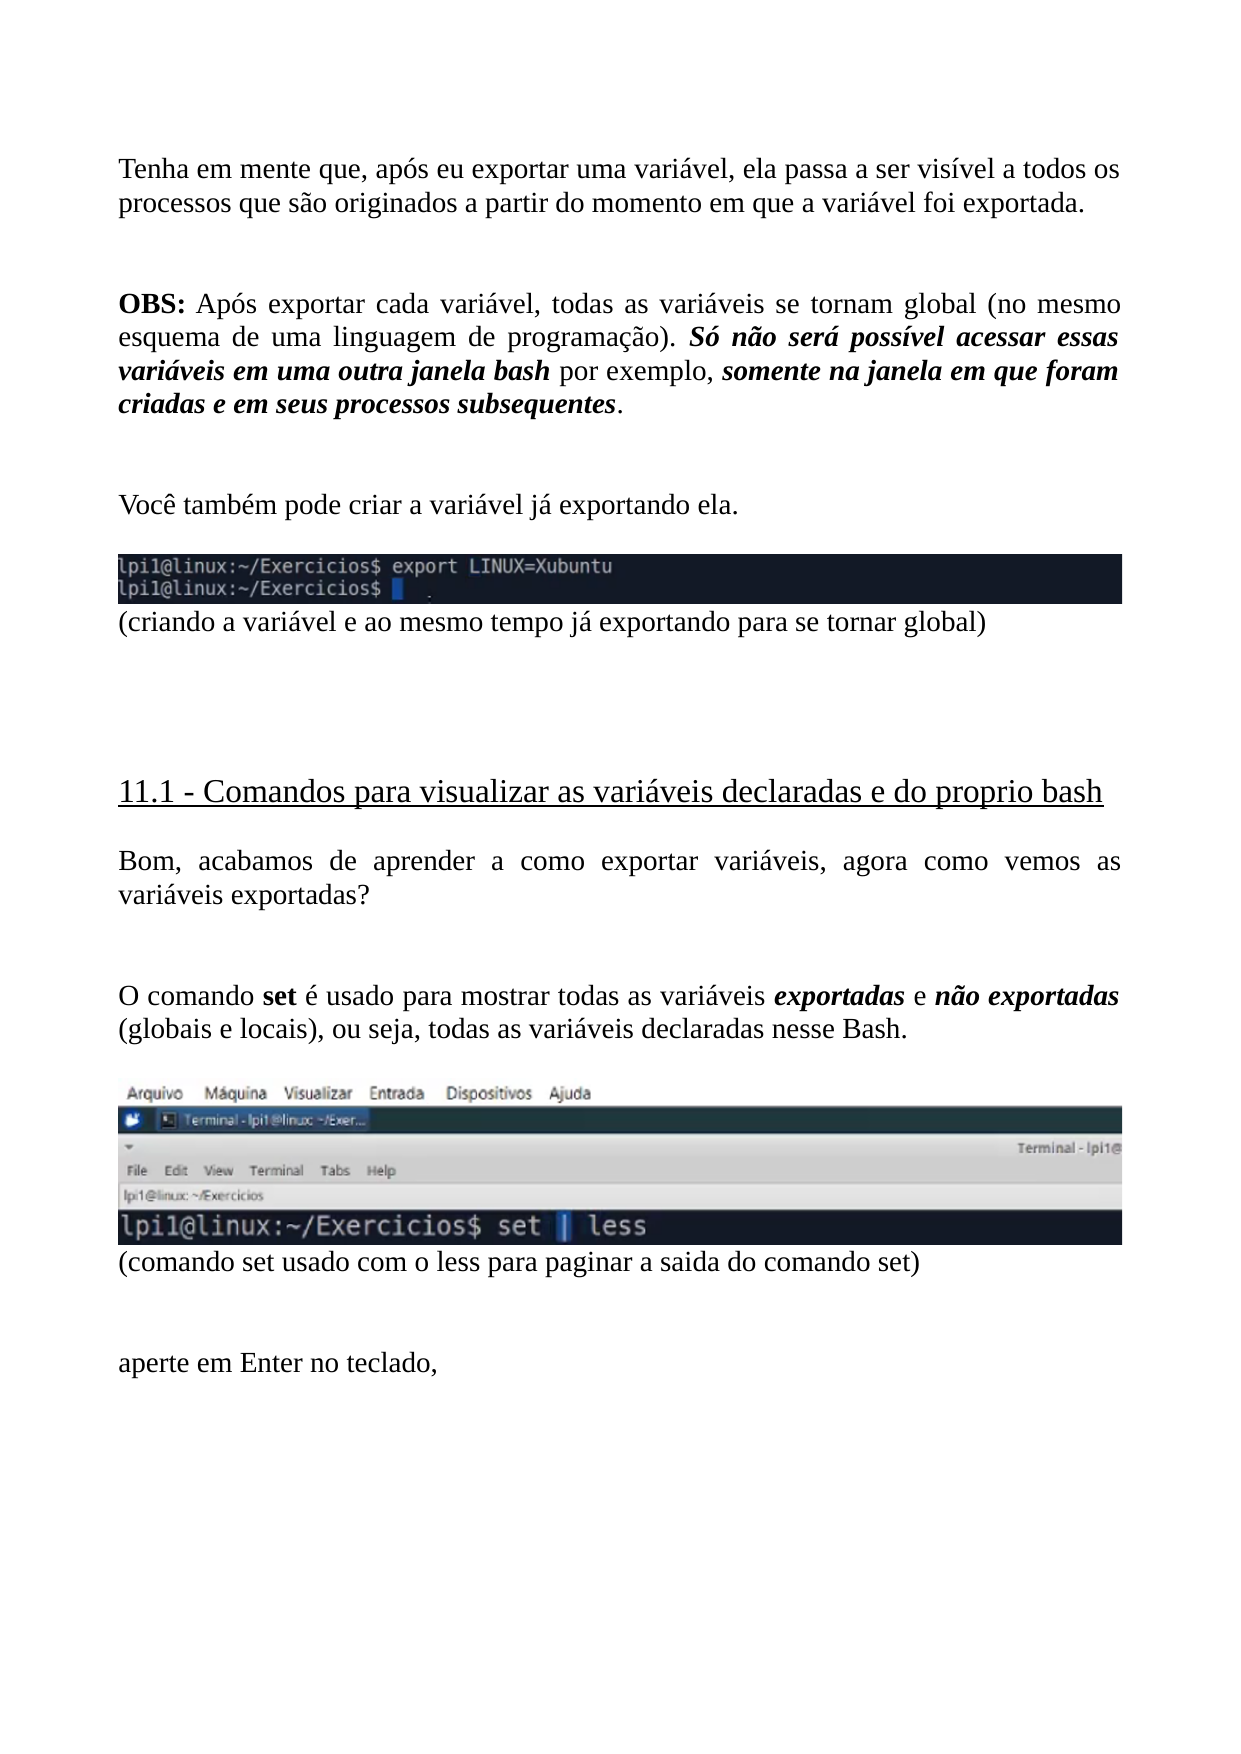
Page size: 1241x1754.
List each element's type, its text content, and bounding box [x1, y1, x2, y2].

text O comando set é usado para mostrar todas as variáveis exportadas e não exportadas (globais e locais), ou seja, todas as variáveis declaradas nesse Bash. [118, 978, 1122, 1045]
text OBS: Após exportar cada variável, todas as variáveis se tornam global (no mesmo esquema de uma linguagem de programação). Só não será possível acessar essas variáveis em uma outra janela bash por exemplo, somente na janela em que foram criadas e em seus processos subsequentes. [118, 286, 1122, 420]
text (criando a variável e ao mesmo tempo já exportando para se tornar global) [118, 604, 1122, 637]
text aperte em Enter no teclado, [118, 1345, 1122, 1379]
picture [118, 1078, 1123, 1245]
text 11.1 - Comandos para visualizar as variáveis declaradas e do proprio bash [118, 772, 1122, 810]
text Tenha em mente que, após eu exportar uma variável, ela passa a ser visível a todos os processos que são originados a partir do momento em que a variável foi exportada. [118, 152, 1122, 219]
text Bom, acabamos de aprender a como exportar variáveis, agora como vemos as variáveis exportadas? [118, 843, 1122, 911]
text (comando set usado com o less para paginar a saida do comando set) [118, 1245, 1122, 1278]
picture [118, 554, 1123, 604]
text Você também pode criar a variável já exportando ela. [118, 487, 1122, 521]
